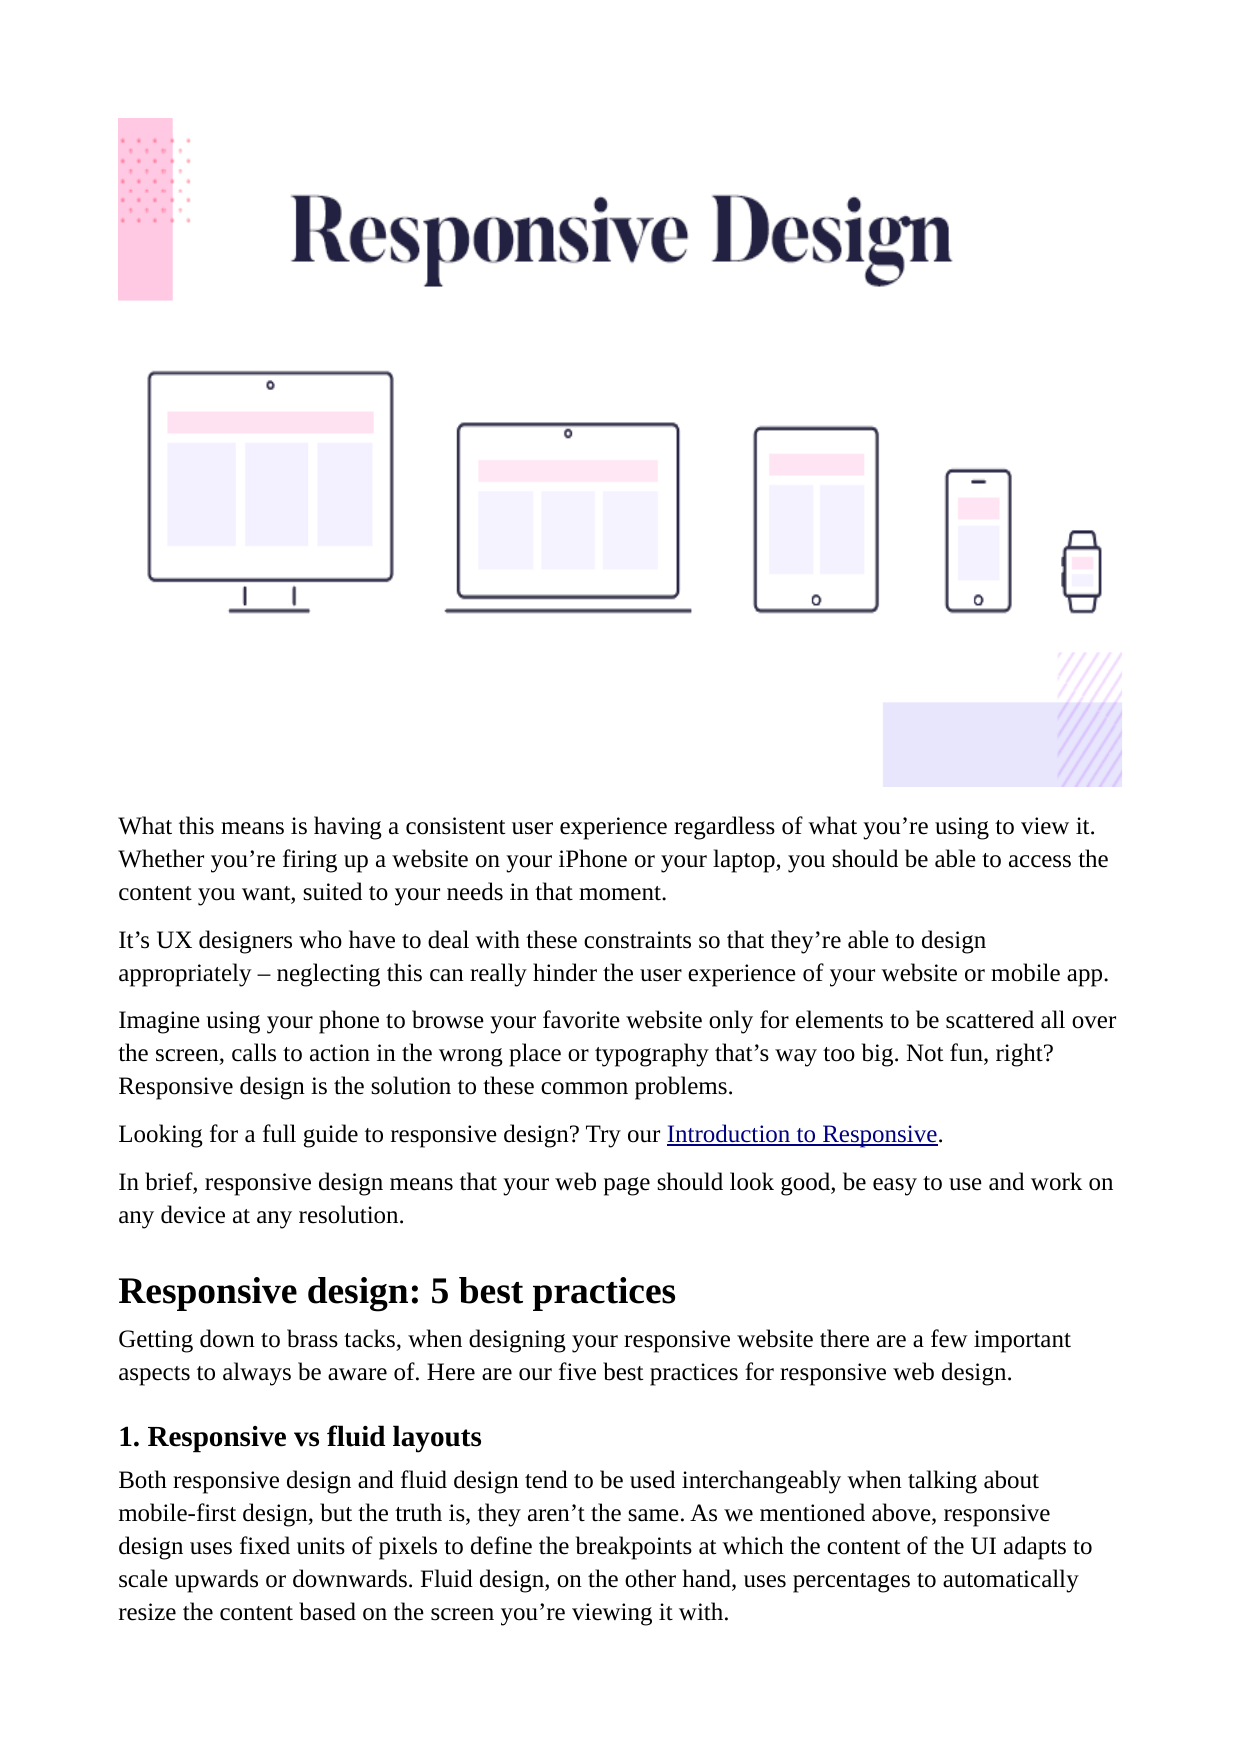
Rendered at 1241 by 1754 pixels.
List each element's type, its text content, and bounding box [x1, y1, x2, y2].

text In brief, responsive design means that your web page should look good, be easy to use and work on any device at any resolution. [118, 1167, 1122, 1228]
text Getting down to brass tacks, when designing your responsive website there are a few important aspects to always be aware of. Here are our five best practices for responsive web design. [118, 1324, 1122, 1386]
text Imagine using your phone to browse your favorite website only for elements to be scattered all over the screen, calls to action in the wrong place or typography that’s way too big. Not fun, right? Responsive design is the solution to these common problems. [118, 1005, 1122, 1100]
subtitle 1. Responsive vs fluid layouts [118, 1419, 1122, 1452]
text Looking for a full guide to responsive design? Try our Introduction to Responsive. [118, 1119, 1122, 1148]
picture [118, 118, 1123, 787]
subtitle Responsive design: 5 best practices [118, 1268, 1122, 1311]
text Both responsive design and fluid design tend to be used interchangeably when talking about mobile-first design, but the truth is, they aren’t the same. As we mentioned above, responsive design uses fixed units of pixels to define the breakpoints at which the content of the UI adapts to scale upwards or downwards. Fluid design, on the other hand, uses percentages to automatically resize the content based on the screen you’re viewing it with. [118, 1465, 1122, 1626]
text It’s UX designers who have to deal with these constraints so that they’re able to design appropriately – neglecting this can really hinder the user experience of your website or mobile app. [118, 925, 1122, 987]
text What this means is having a consistent user experience regardless of what you’re using to view it. Whether you’re firing up a website on your iPhone or your laptop, you should be able to access the content you want, suited to your needs in that moment. [118, 811, 1122, 906]
